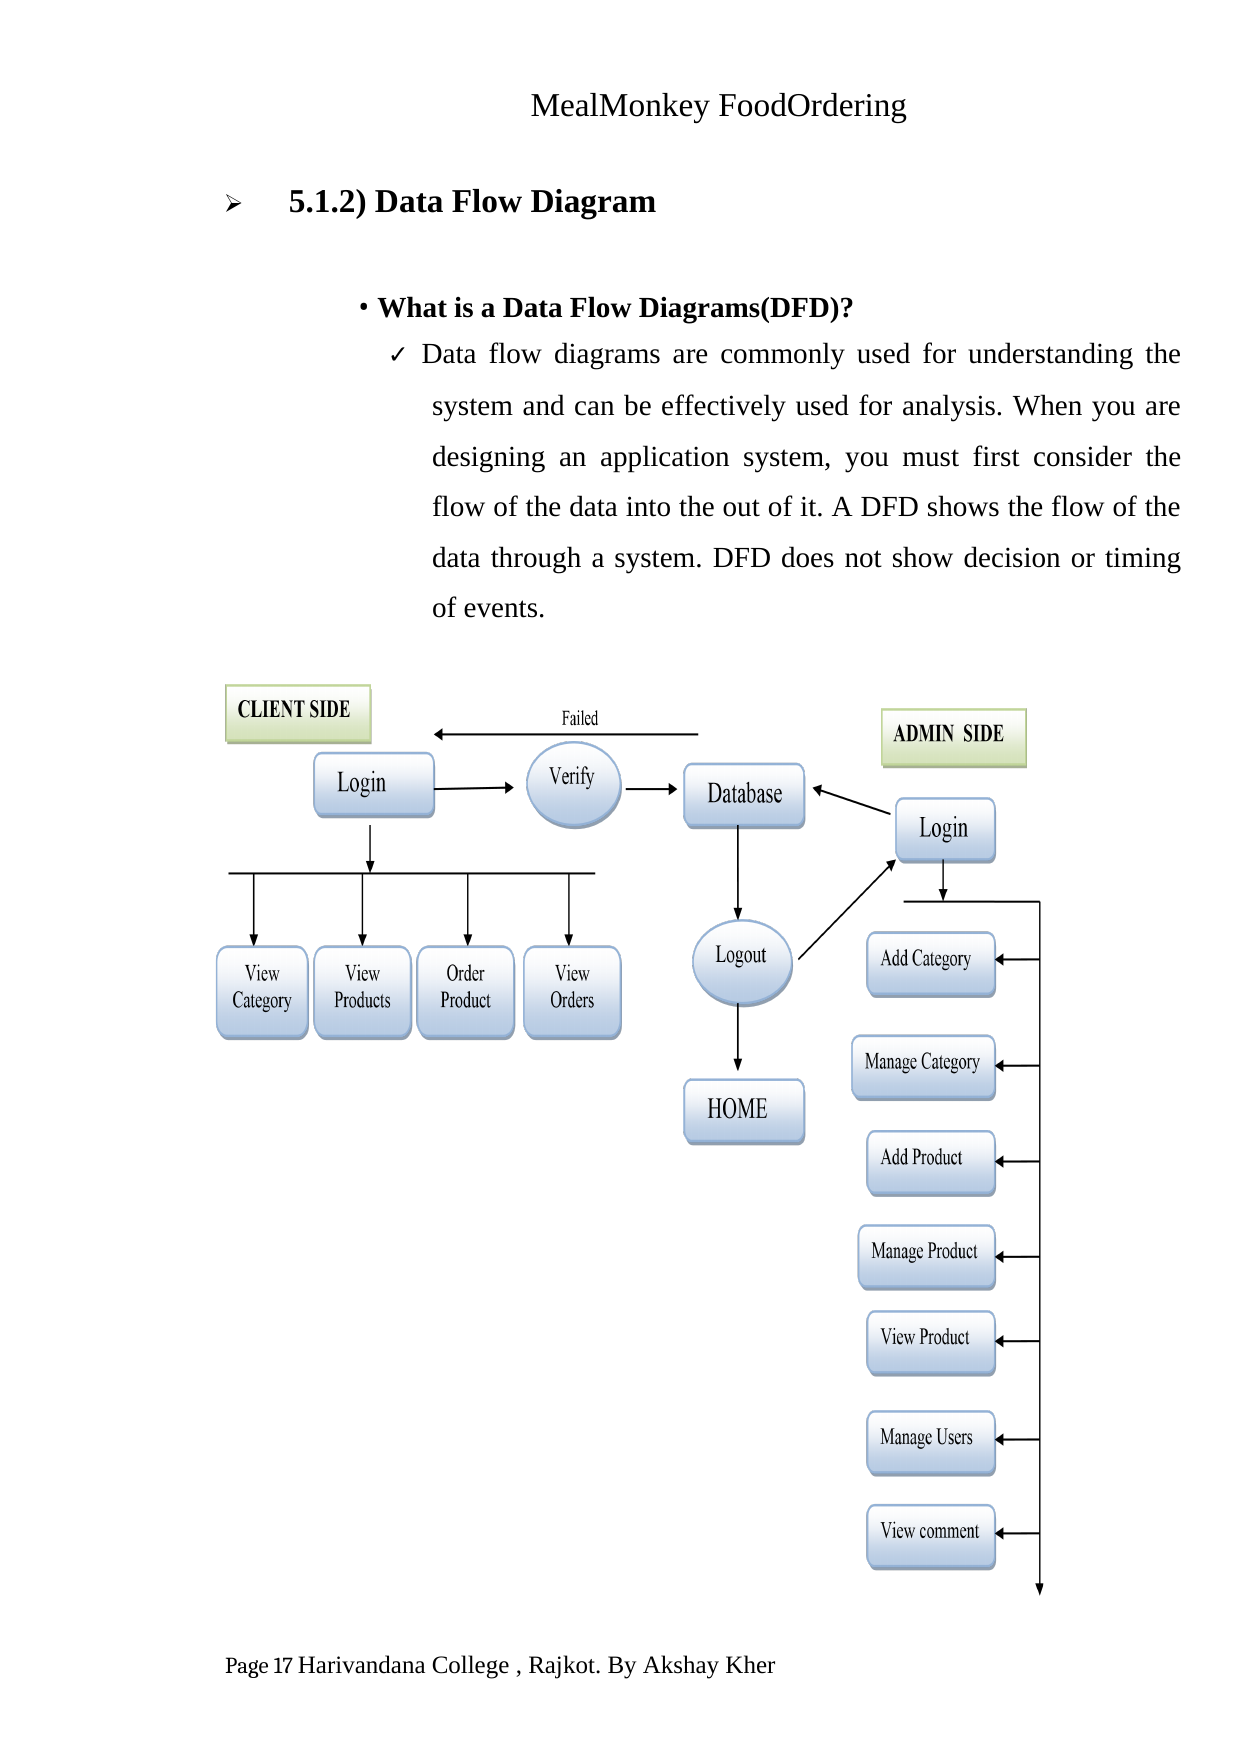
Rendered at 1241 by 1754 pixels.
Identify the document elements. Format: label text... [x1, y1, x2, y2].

text ✓ Data flow diagrams are commonly used for understanding the system and can be effectively used for analysis. When you are designing an application system, you must first consider the flow of the data into the out of it. A DFD shows the flow of the data through a system. DFD does not show decision or timing of events. [388, 336, 1182, 624]
list 5.1.2) Data Flow Diagram [223, 181, 1182, 219]
picture [215, 683, 1044, 1596]
text • What is a Data Flow Diagrams(DFD)? [358, 286, 1185, 326]
